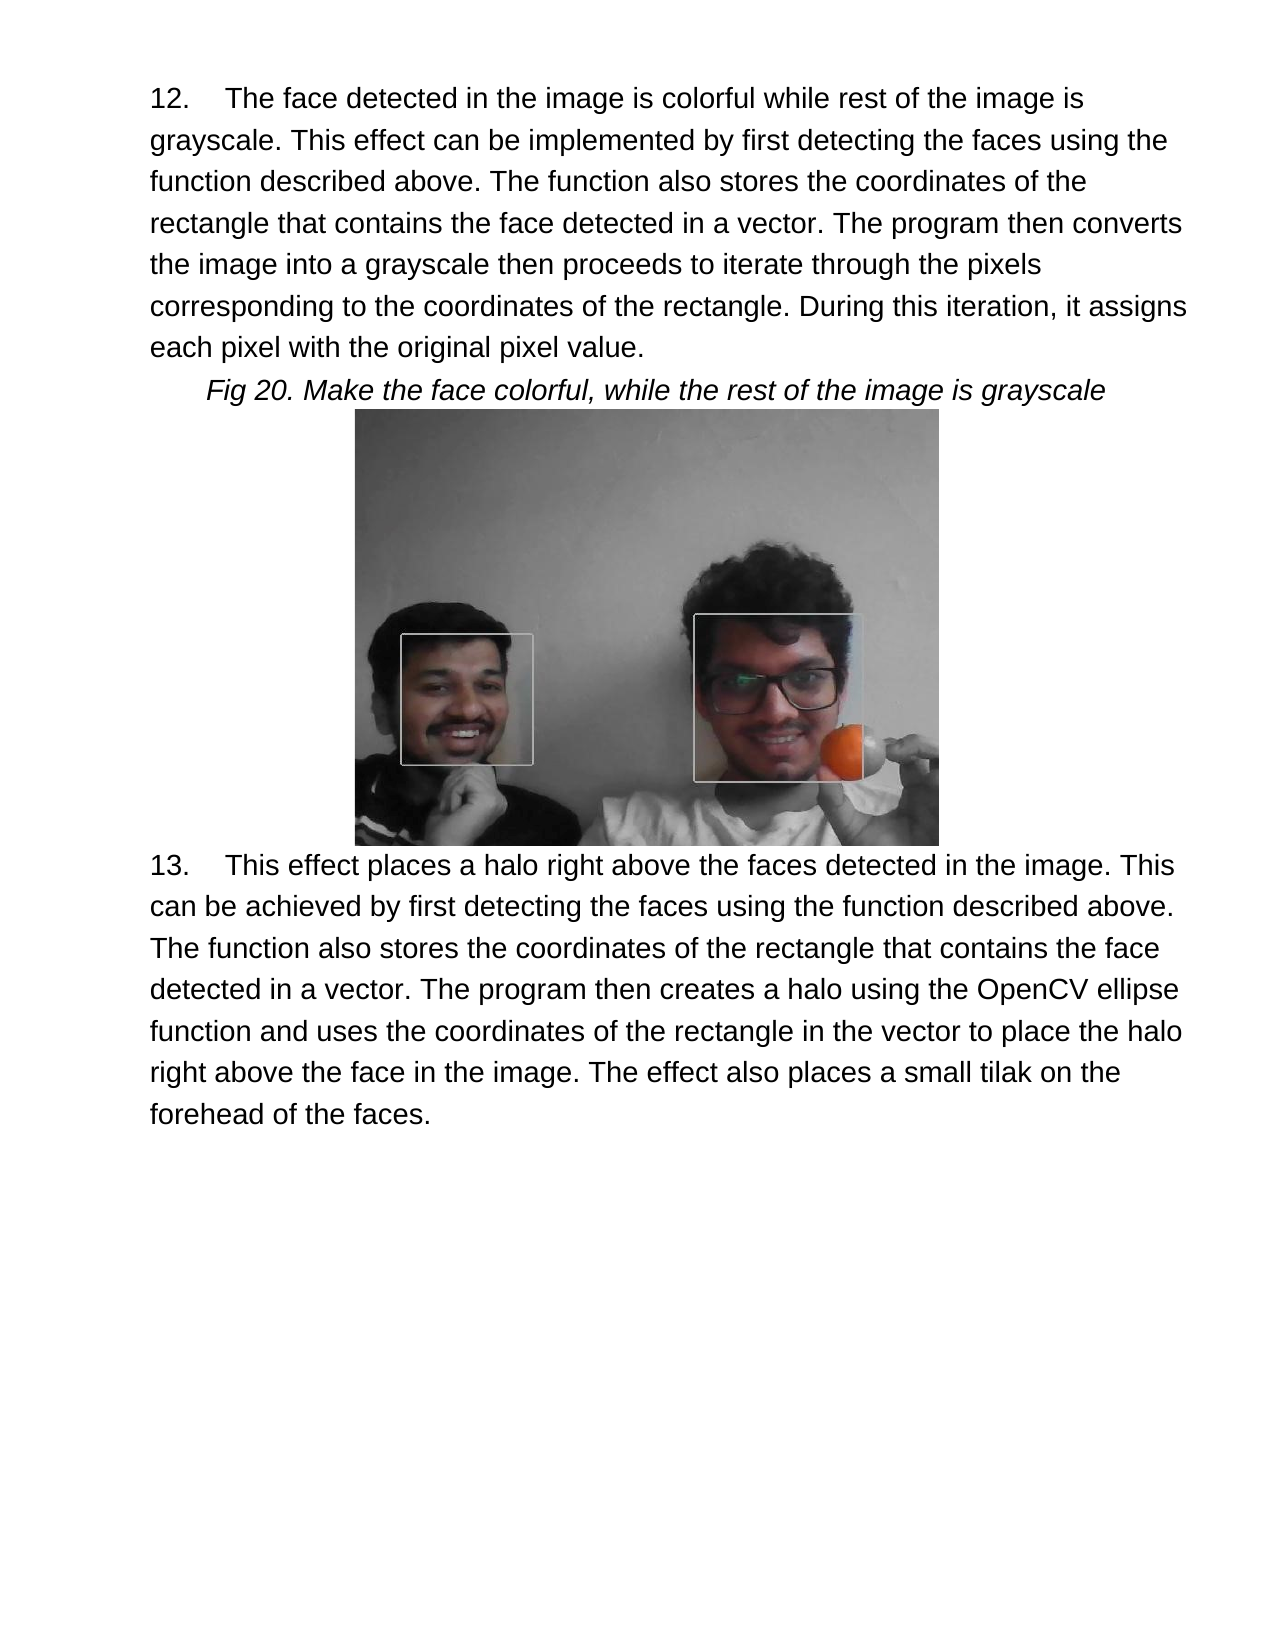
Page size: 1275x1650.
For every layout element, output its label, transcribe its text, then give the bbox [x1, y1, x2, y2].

picture [354, 409, 939, 846]
subtitle Fig 20. Make the face colorful, while the rest of the image is grayscale [151, 373, 1164, 406]
text 12. The face detected in the image is colorful while rest of the image is grayscale. This effect can be implemented by first detecting the faces using the function described above. The function also stores the coordinates of the rectangle that contains the face detected in a vector. The program then converts the image into a grayscale then proceeds to iterate through the pixels corresponding to the coordinates of the rectangle. During this iteration, it assigns each pixel with the original pixel value. [149, 81, 1200, 364]
text 13. This effect places a halo right above the faces detected in the image. This can be achieved by first detecting the faces using the function described above. The function also stores the coordinates of the rectangle that contains the face detected in a vector. The program then creates a halo using the OpenCV ellipse function and uses the coordinates of the rectangle in the vector to place the halo right above the face in the image. The effect also places a small tilak on the forehead of the faces. [149, 848, 1200, 1131]
